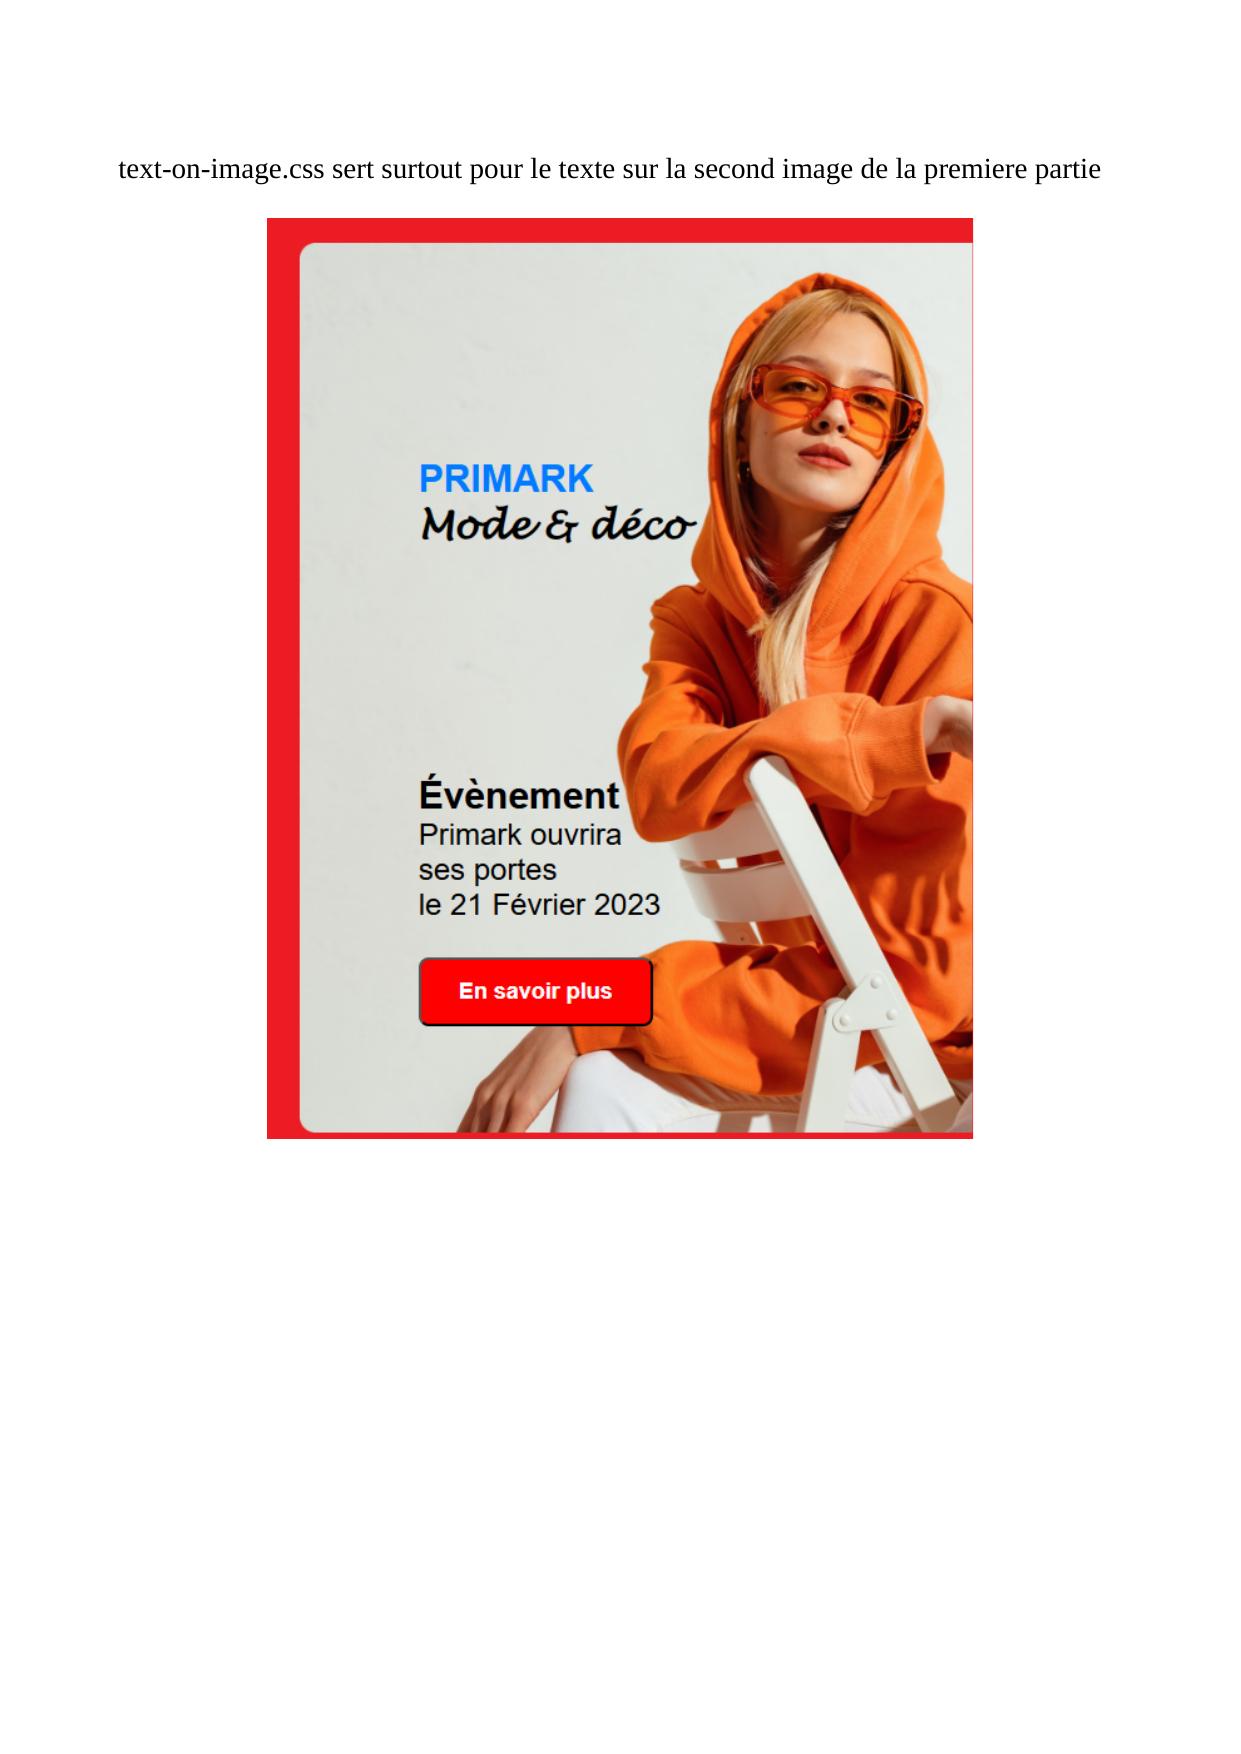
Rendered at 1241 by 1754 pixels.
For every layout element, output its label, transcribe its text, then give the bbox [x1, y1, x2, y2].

picture [267, 218, 974, 1139]
text text-on-image.css sert surtout pour le texte sur la second image de la premiere partie [118, 152, 1122, 185]
